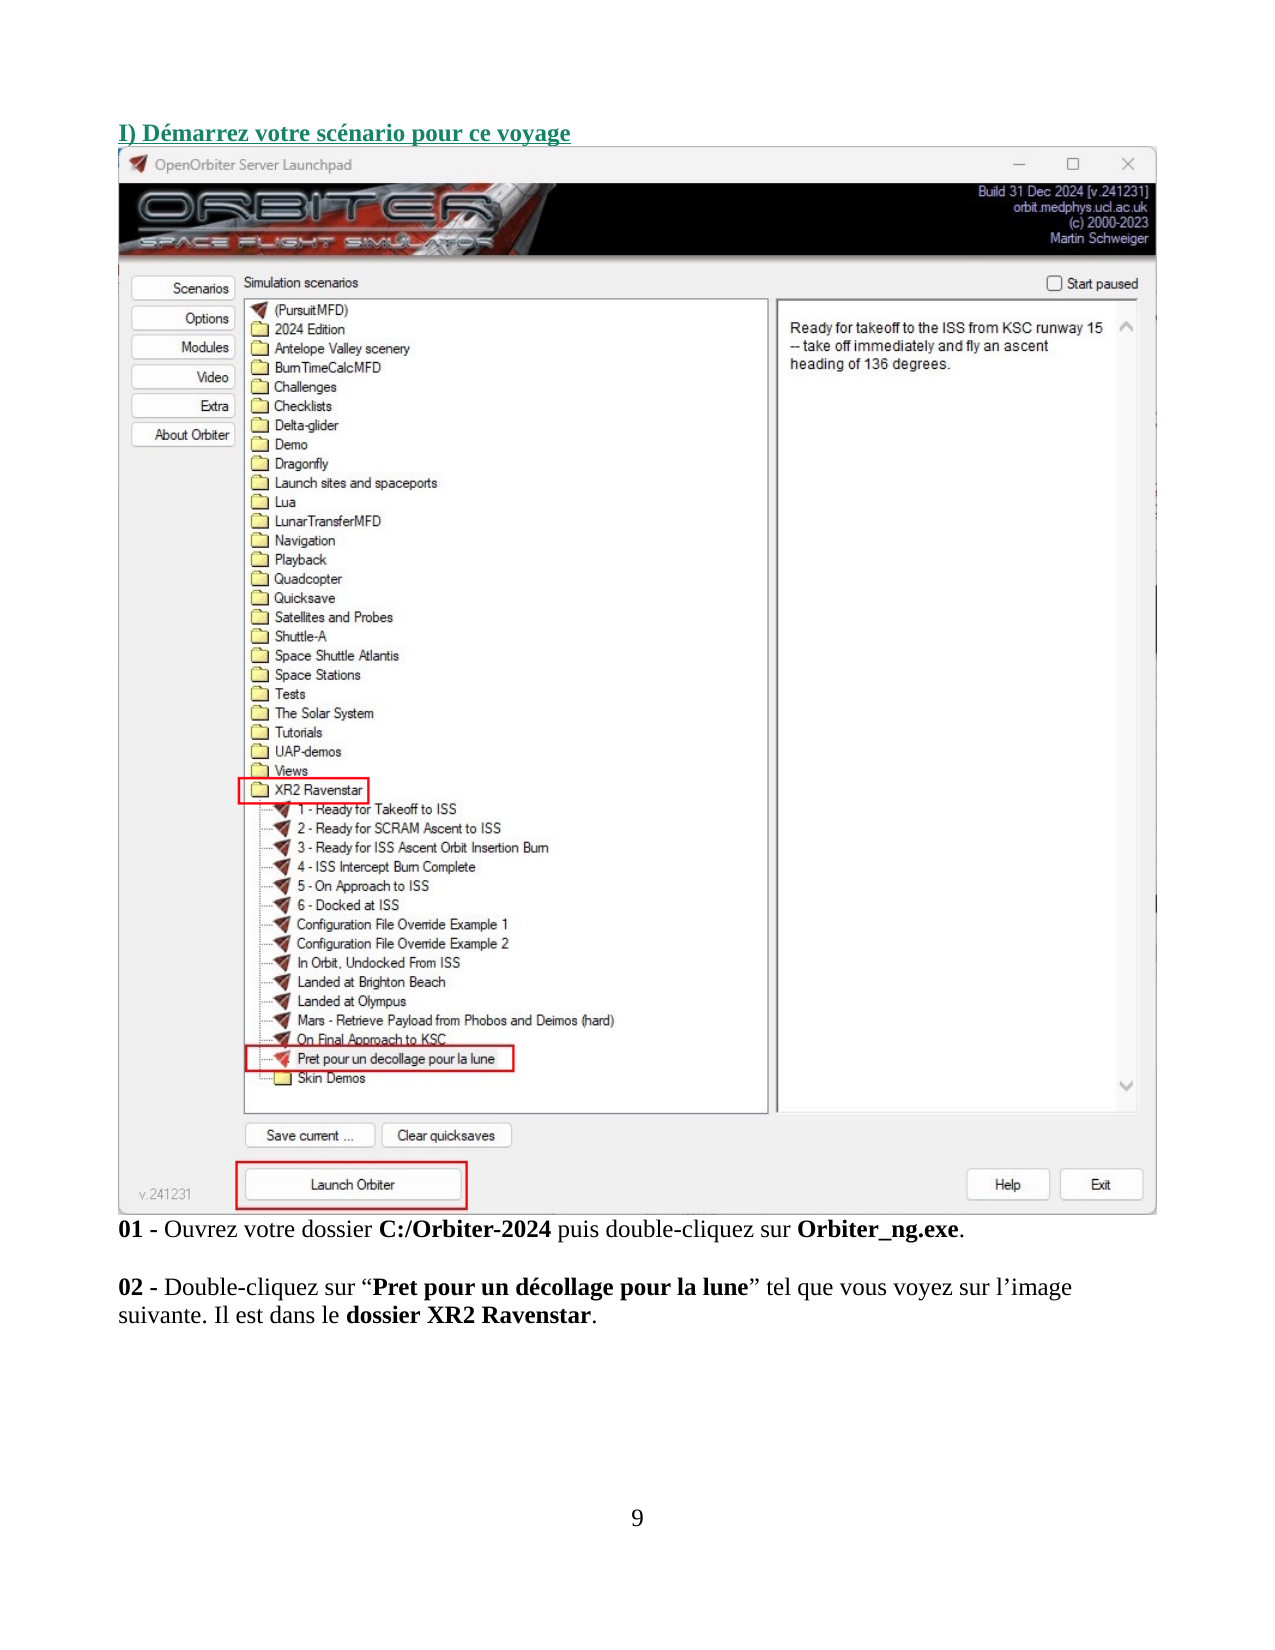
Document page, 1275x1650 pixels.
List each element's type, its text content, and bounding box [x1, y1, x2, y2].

text 01 - Ouvrez votre dossier C:/Orbiter-2024 puis double-cliquez sur Orbiter_ng.exe. [118, 1215, 1157, 1243]
text I) Démarrez votre scénario pour ce voyage [118, 118, 1157, 146]
picture [118, 146, 1157, 1215]
text 02 - Double-cliquez sur “Pret pour un décollage pour la lune” tel que vous voyez sur l’image suivante. Il est dans le dossier XR2 Ravenstar. [118, 1272, 1157, 1329]
